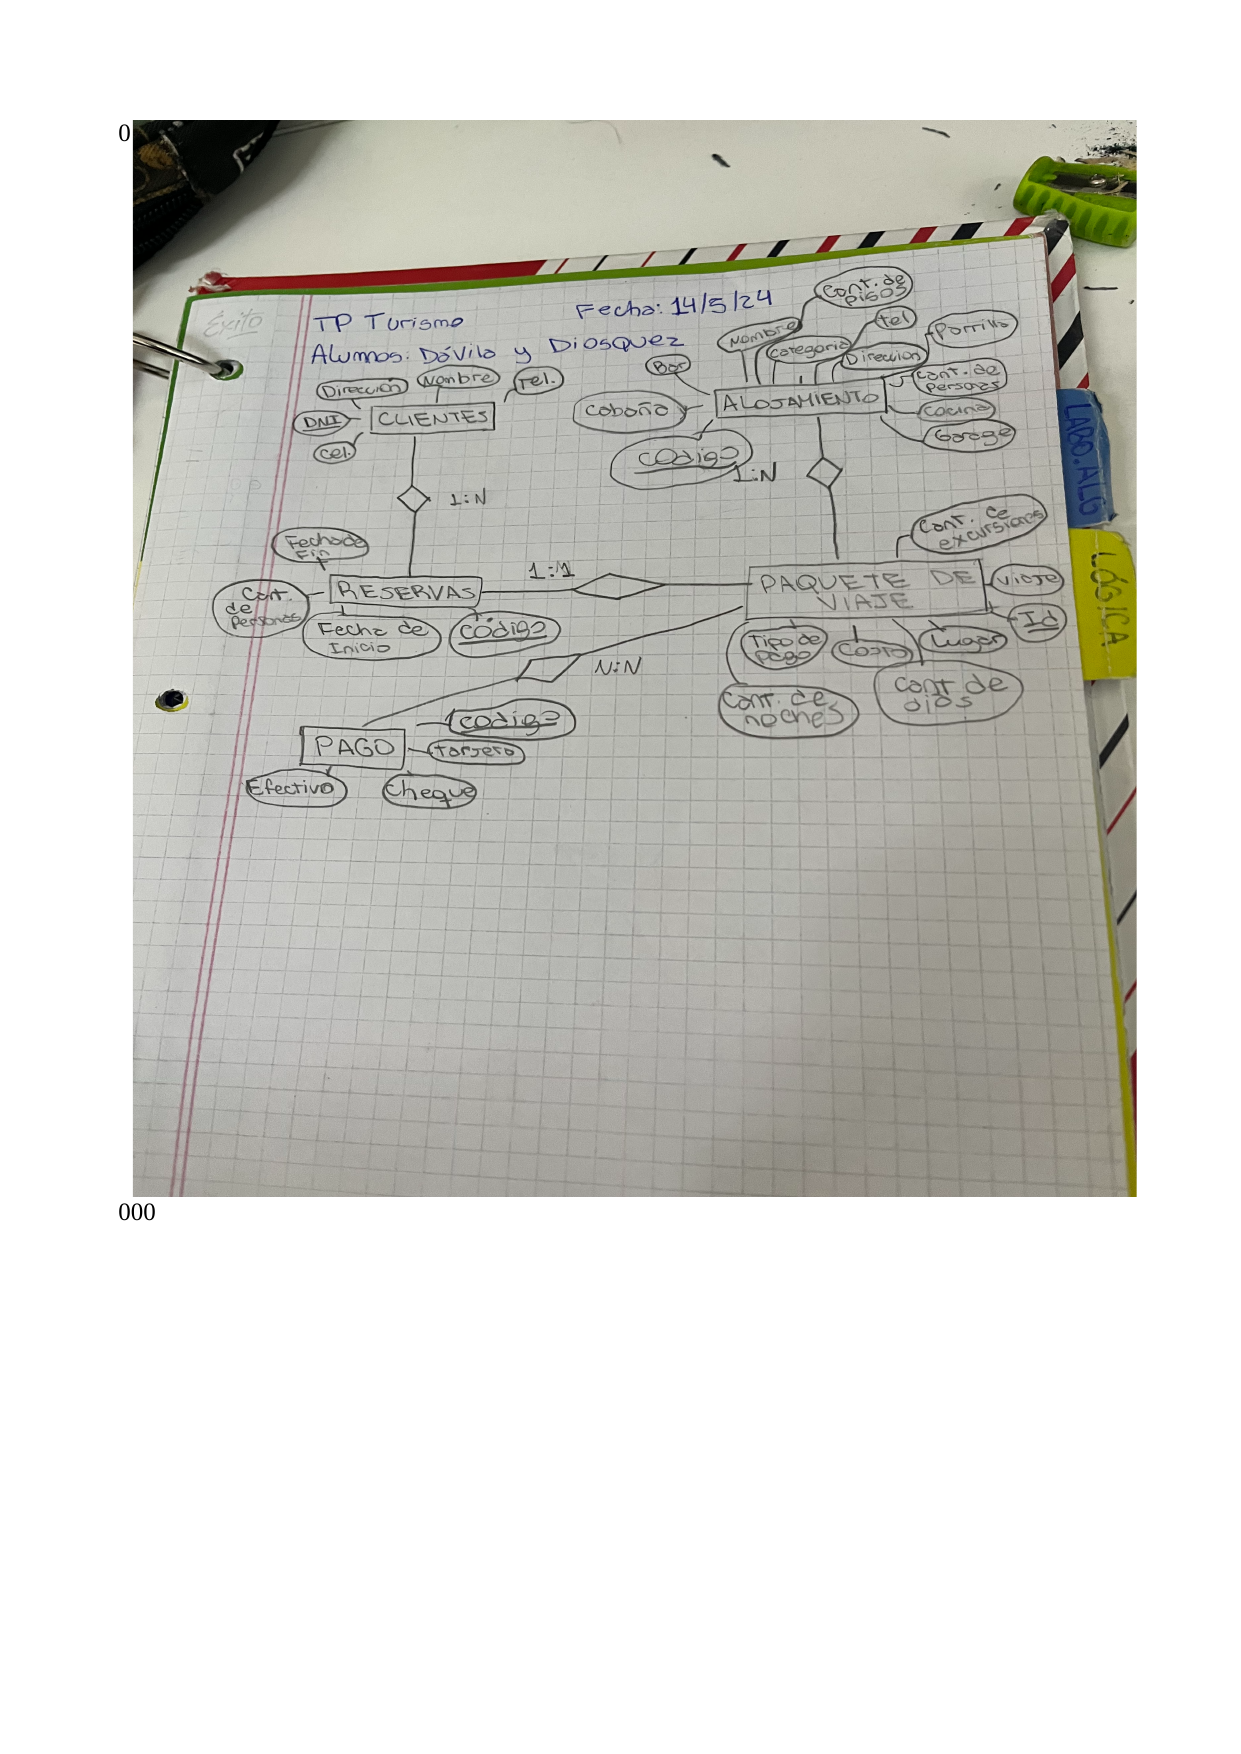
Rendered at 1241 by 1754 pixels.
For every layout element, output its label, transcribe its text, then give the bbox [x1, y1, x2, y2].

text 0 [118, 118, 1122, 147]
text 000 [118, 147, 1122, 1226]
